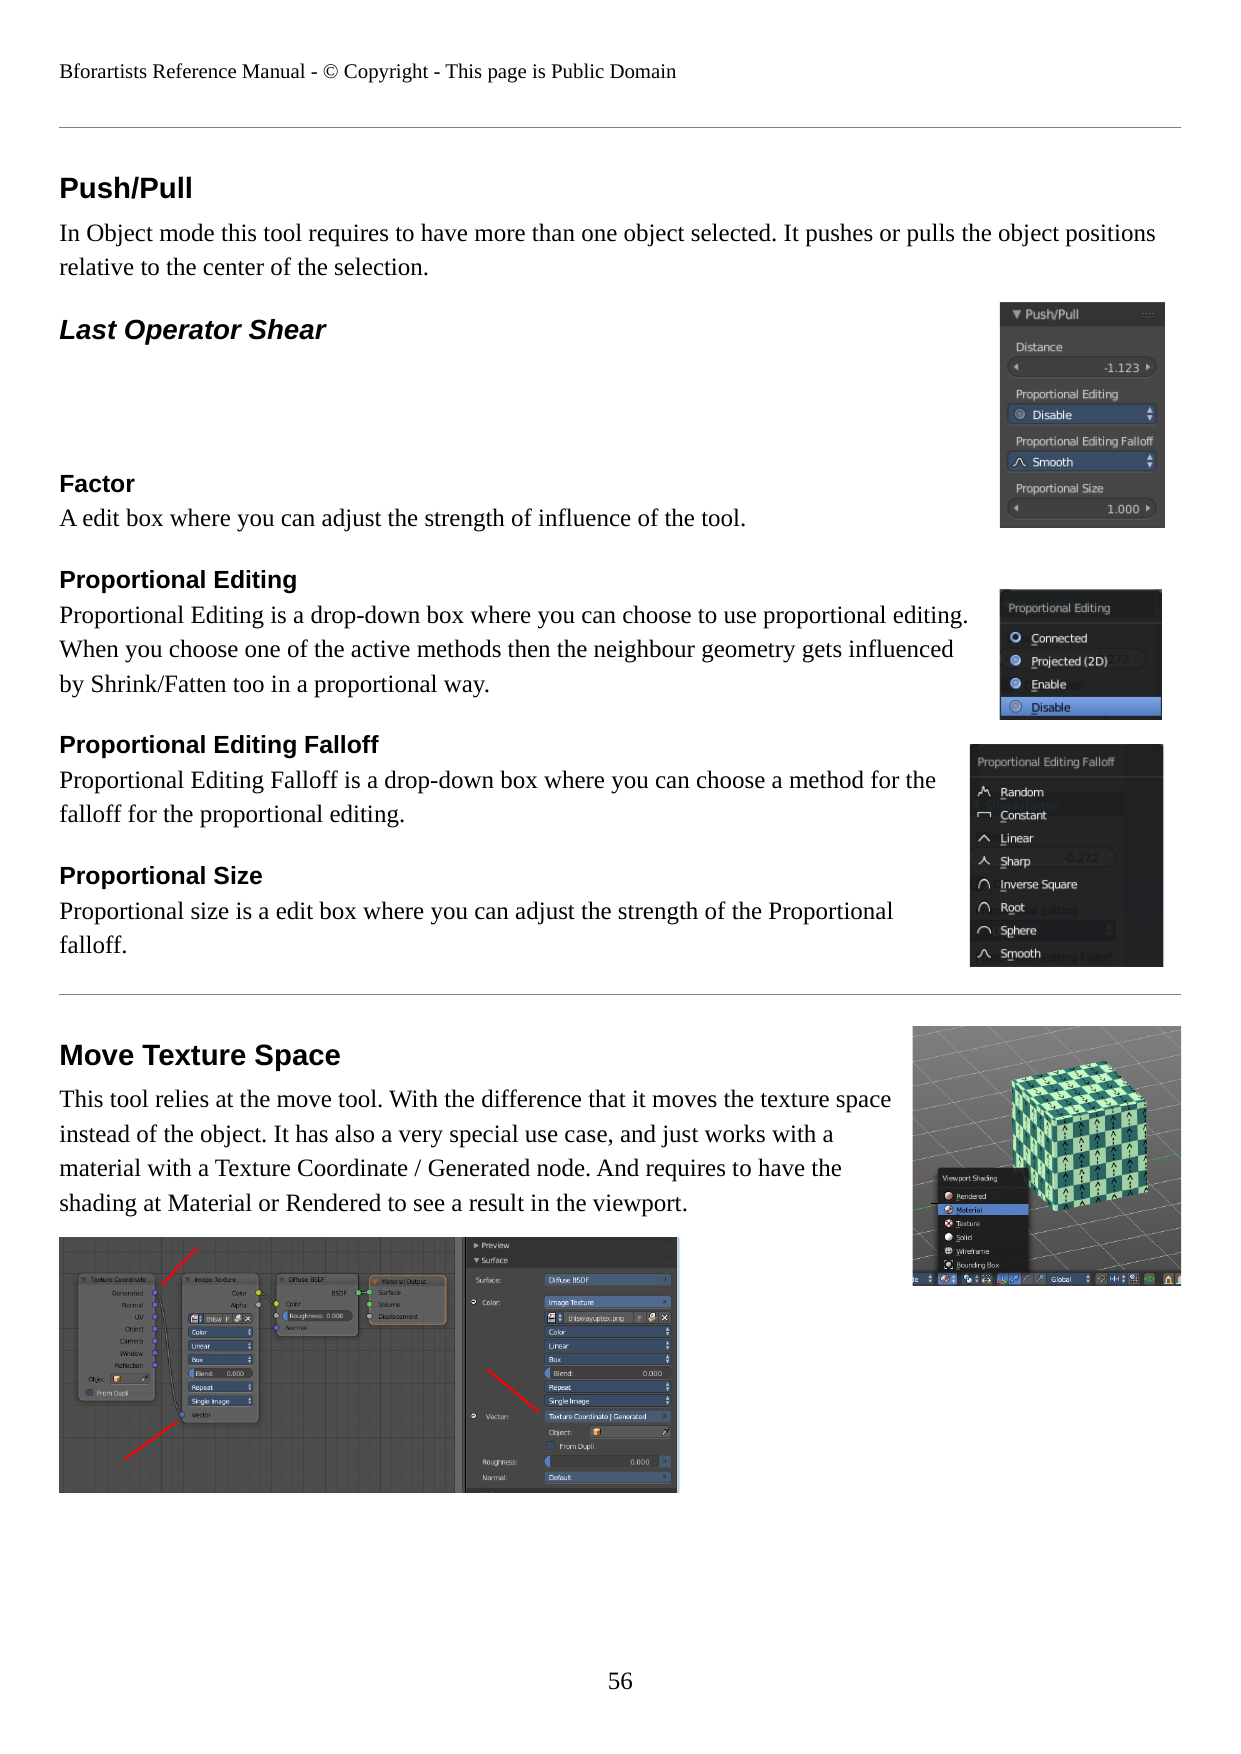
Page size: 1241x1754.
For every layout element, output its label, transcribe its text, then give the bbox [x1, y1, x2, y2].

subtitle Proportional Size [59, 861, 969, 890]
text In Object mode this tool requires to have more than one object selected. It pushes or pulls the object positions relative to the center of the selection. [59, 218, 1181, 281]
picture [999, 302, 1165, 528]
text This tool relies at the move tool. With the difference that it moves the texture space instead of the object. It has also a very special use case, and just works with a material with a Texture Coordinate / Generated node. And requires to have the shading at Material or Rendered to see a result in the viewport. [59, 1084, 912, 1217]
subtitle Move Texture Space [59, 1038, 912, 1072]
text Proportional size is a edit box where you can adjust the strength of the Proportional falloff. [59, 896, 969, 959]
picture [912, 1026, 1182, 1286]
subtitle [1165, 314, 1181, 346]
subtitle [1164, 861, 1181, 890]
text Proportional Editing is a drop-down box where you can choose to use proportional editing. When you choose one of the active methods then the neighbour geometry gets influenced by Shrink/Fatten too in a proportional way. [59, 600, 999, 697]
subtitle [1165, 469, 1181, 497]
text A edit box where you can adjust the strength of influence of the tool. [59, 503, 1181, 532]
subtitle Proportional Editing [59, 565, 1181, 593]
picture [59, 1237, 680, 1493]
subtitle Proportional Editing Falloff [59, 730, 1181, 759]
subtitle Factor [59, 469, 999, 497]
subtitle Push/Pull [59, 171, 1181, 205]
picture [999, 589, 1162, 720]
subtitle Last Operator Shear [59, 314, 999, 346]
text Proportional Editing Falloff is a drop-down box where you can choose a method for the falloff for the proportional editing. [59, 765, 969, 828]
picture [969, 744, 1164, 967]
